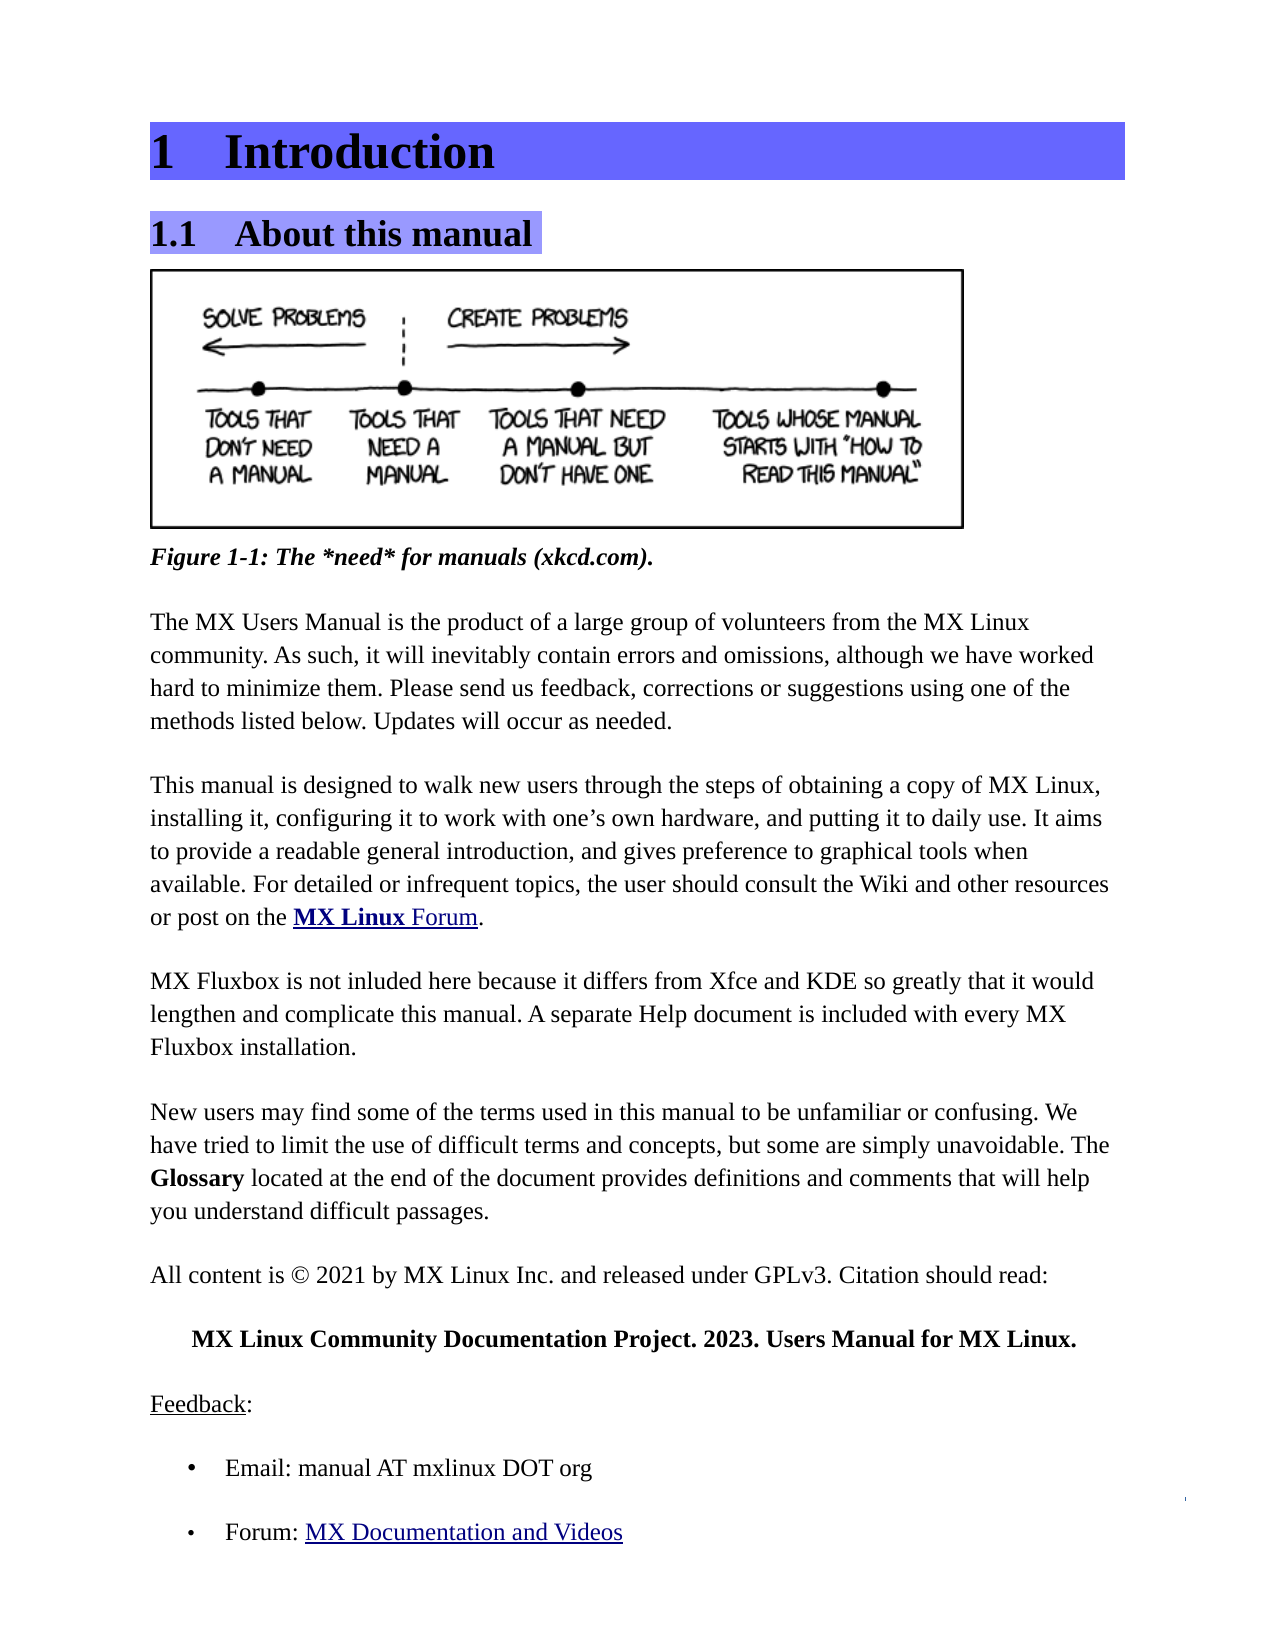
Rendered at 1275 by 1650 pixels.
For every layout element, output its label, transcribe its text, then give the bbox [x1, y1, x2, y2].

text This manual is designed to walk new users through the steps of obtaining a copy of MX Linux, installing it, configuring it to work with one’s own hardware, and putting it to daily use. It aims to provide a readable general introduction, and gives preference to graphical tools when available. For detailed or infrequent topics, the user should consult the Wiki and other resources or post on the MX Linux Forum. [150, 770, 1125, 931]
picture [150, 269, 964, 529]
subtitle 1 Introduction [150, 122, 1125, 180]
text New users may find some of the terms used in this manual to be unfamiliar or confusing. We have tried to limit the use of difficult terms and concepts, but some are simply unavoidable. The Glossary located at the end of the document provides definitions and comments that will help you understand difficult passages. [150, 1097, 1125, 1224]
text Figure 1-1: The *need* for manuals (xkcd.com). [150, 542, 1109, 571]
text The MX Users Manual is the product of a large group of volunteers from the MX Linux community. As such, it will inevitably contain errors and omissions, although we have worked hard to minimize them. Please send us feedback, corrections or suggestions using one of the methods listed below. Updates will occur as needed. [150, 607, 1125, 734]
text MX Fluxbox is not inluded here because it differs from Xfce and KDE so greatly that it would lengthen and complicate this manual. A separate Help document is included with every MX Fluxbox installation. [150, 966, 1125, 1061]
subtitle 1.1 About this manual [542, 211, 1110, 254]
text MX Linux Community Documentation Project. 2023. Users Manual for MX Linux. [150, 1324, 1125, 1353]
text All content is © 2021 by MX Linux Inc. and released under GPLv3. Citation should read: [150, 1260, 1125, 1289]
list Forum: MX Documentation and Videos [187, 1517, 1125, 1546]
text Feedback: [150, 1389, 1125, 1417]
list Email: manual AT mxlinux DOT org [187, 1453, 1125, 1482]
